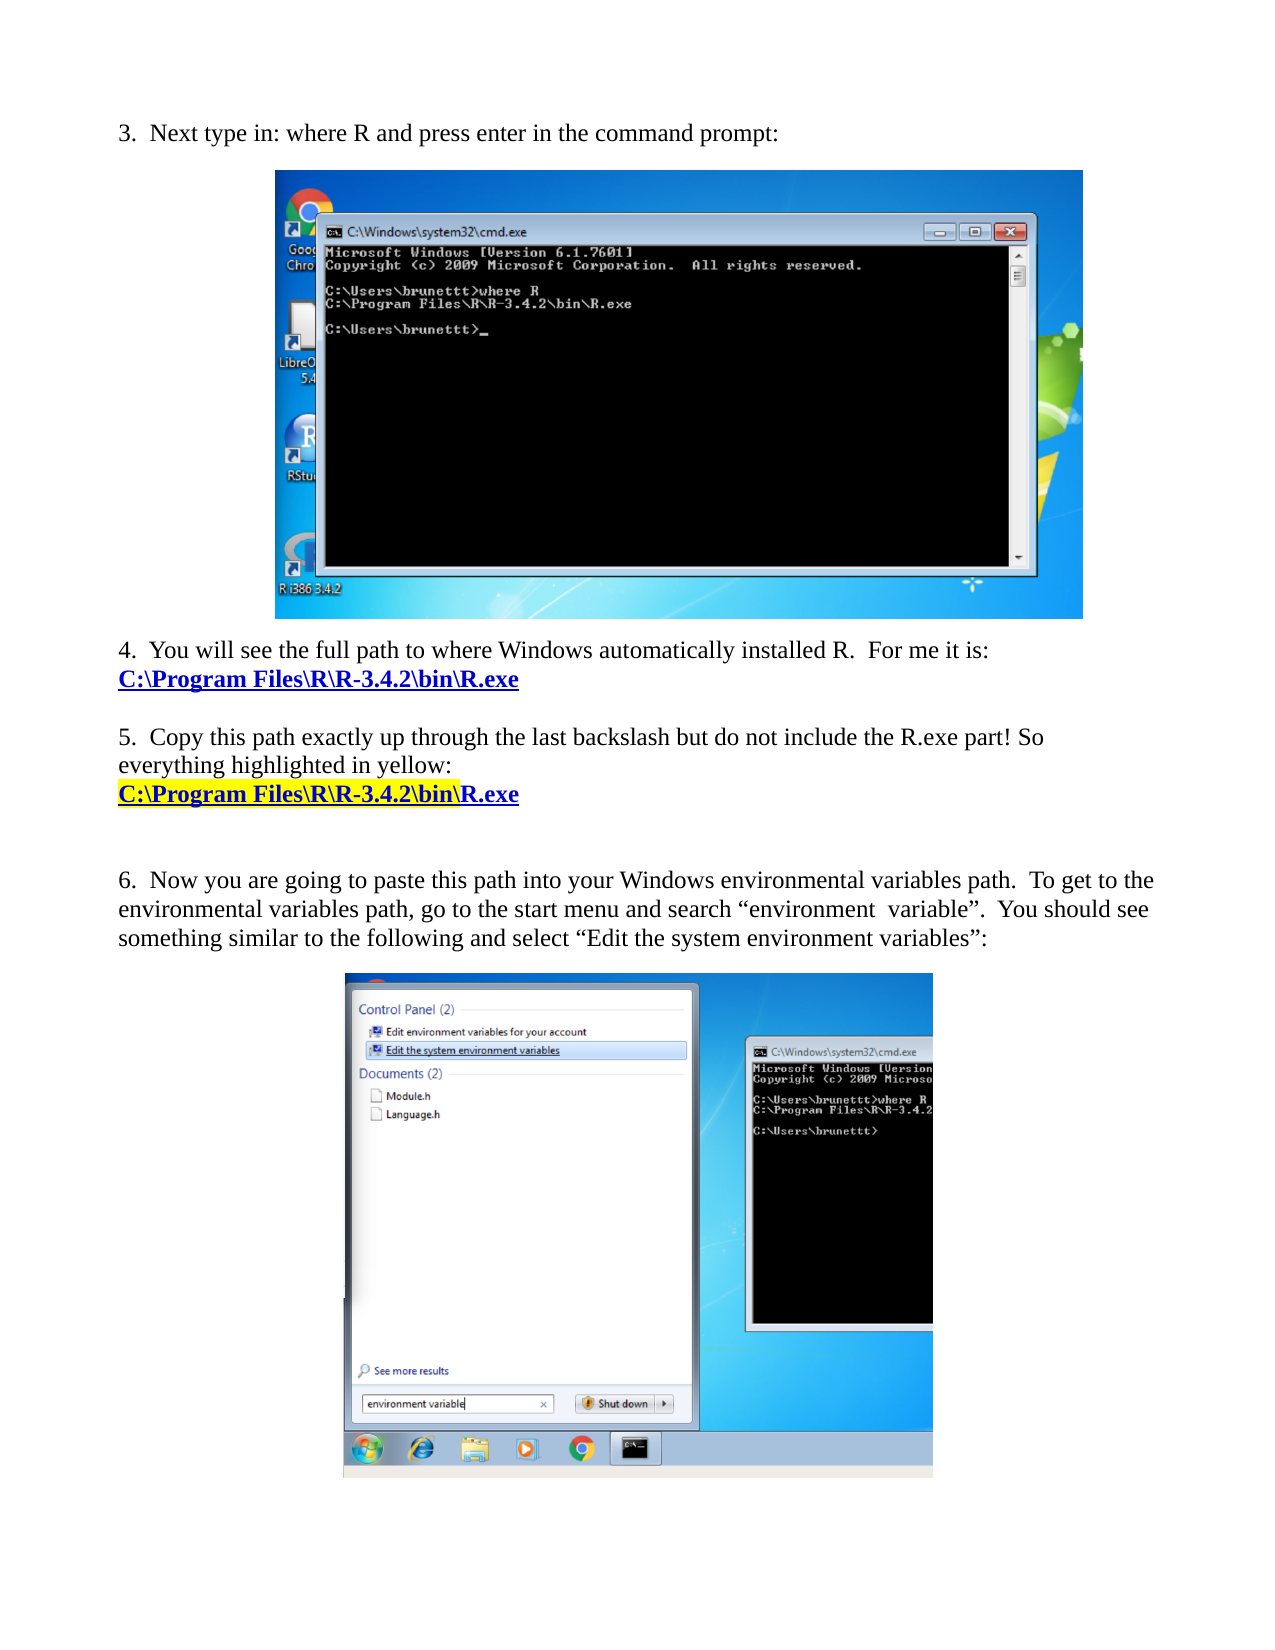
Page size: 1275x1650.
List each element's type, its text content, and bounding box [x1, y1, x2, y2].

text 4. You will see the full path to where Windows automatically installed R. For me it is: [118, 636, 1157, 664]
picture [732, 170, 986, 619]
text C:\Program Files\R\R-3.4.2\bin\R.exe [118, 664, 1157, 693]
text 5. Copy this path exactly up through the last backslash but do not include the R.exe part! So everything highlighted in yellow: [118, 722, 1157, 779]
text C:\Program Files\R\R-3.4.2\bin\R.exe [118, 779, 1157, 808]
text 6. Now you are going to paste this path into your Windows environmental variables path. To get to the environmental variables path, go to the start menu and search “environment variable”. You should see something similar to the following and select “Edit the system environment variables”: [118, 866, 1157, 952]
text 3. Next type in: where R and press enter in the command prompt: [118, 118, 1157, 147]
picture [652, 973, 825, 1478]
